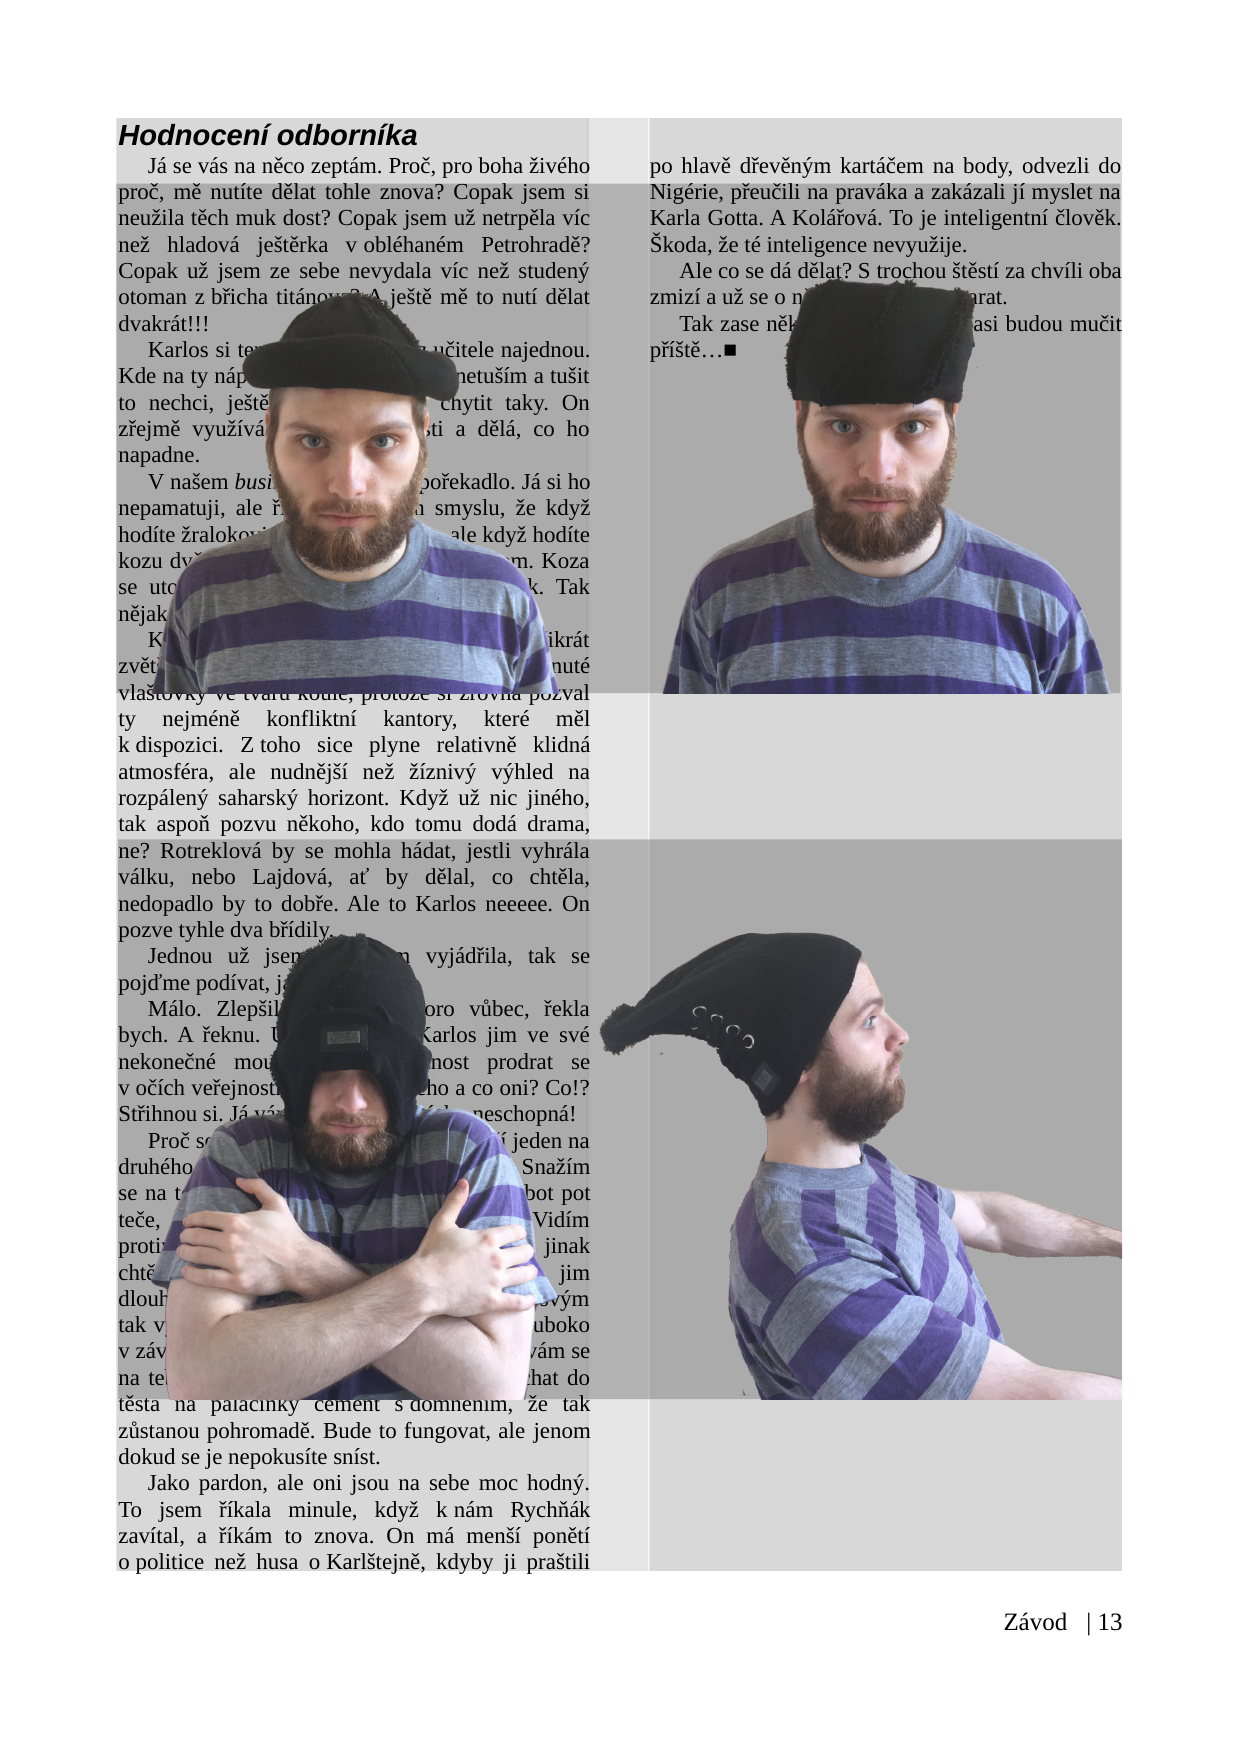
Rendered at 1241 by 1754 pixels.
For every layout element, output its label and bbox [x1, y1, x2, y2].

picture [588, 908, 1123, 1400]
picture [160, 926, 539, 1400]
picture [649, 183, 1119, 694]
picture [176, 186, 540, 694]
